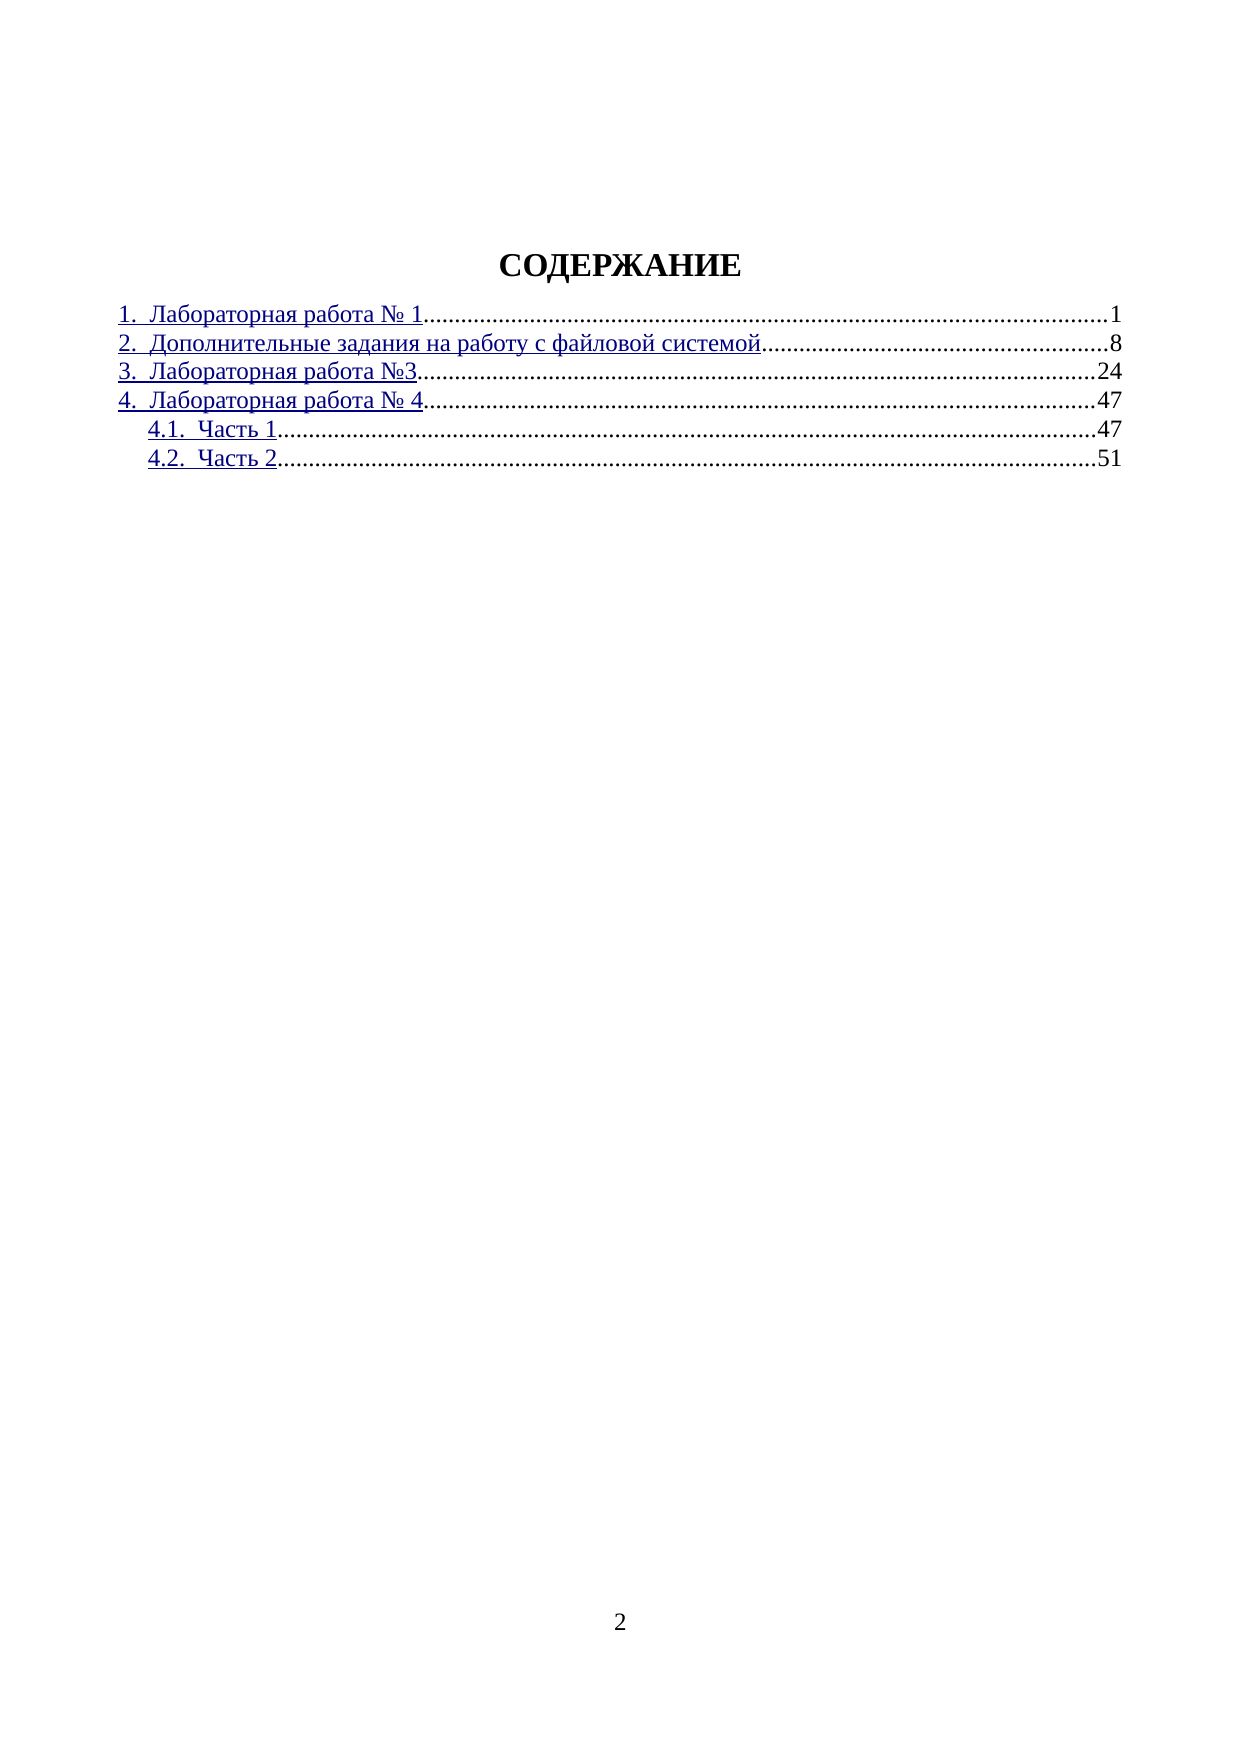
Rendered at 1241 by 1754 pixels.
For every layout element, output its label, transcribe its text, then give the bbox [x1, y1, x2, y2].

text 3. Лабораторная работа №3 24 [118, 356, 1122, 385]
text 4.1. Часть 1 47 [148, 414, 1122, 443]
text 1. Лабораторная работа № 1 1 [118, 299, 1122, 328]
text 4.2. Часть 2 51 [148, 443, 1122, 471]
text 2. Дополнительные задания на работу с файловой системой 8 [118, 328, 1122, 356]
text 4. Лабораторная работа № 4 47 [118, 385, 1122, 414]
subtitle Содержание [118, 242, 1122, 286]
